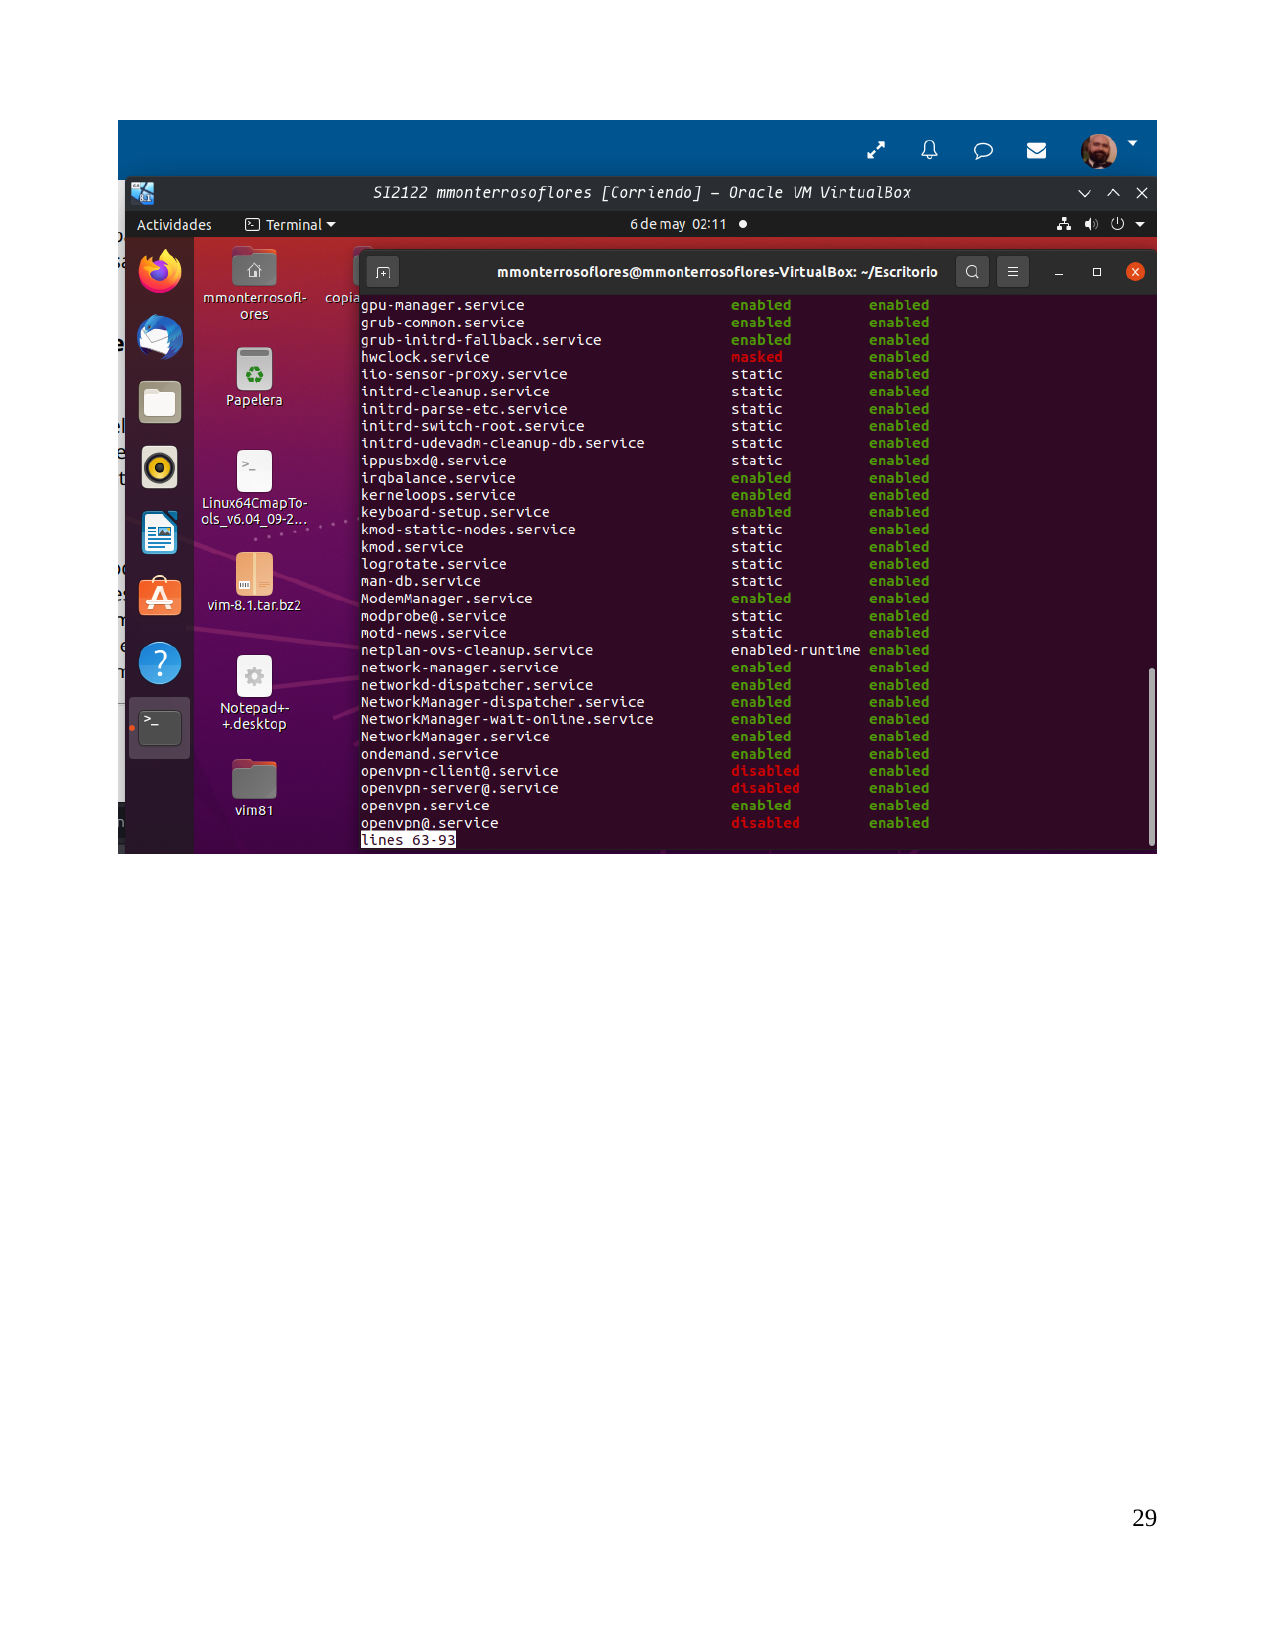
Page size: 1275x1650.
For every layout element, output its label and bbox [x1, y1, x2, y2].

table_cell [118, 854, 1157, 887]
picture [118, 118, 1157, 854]
